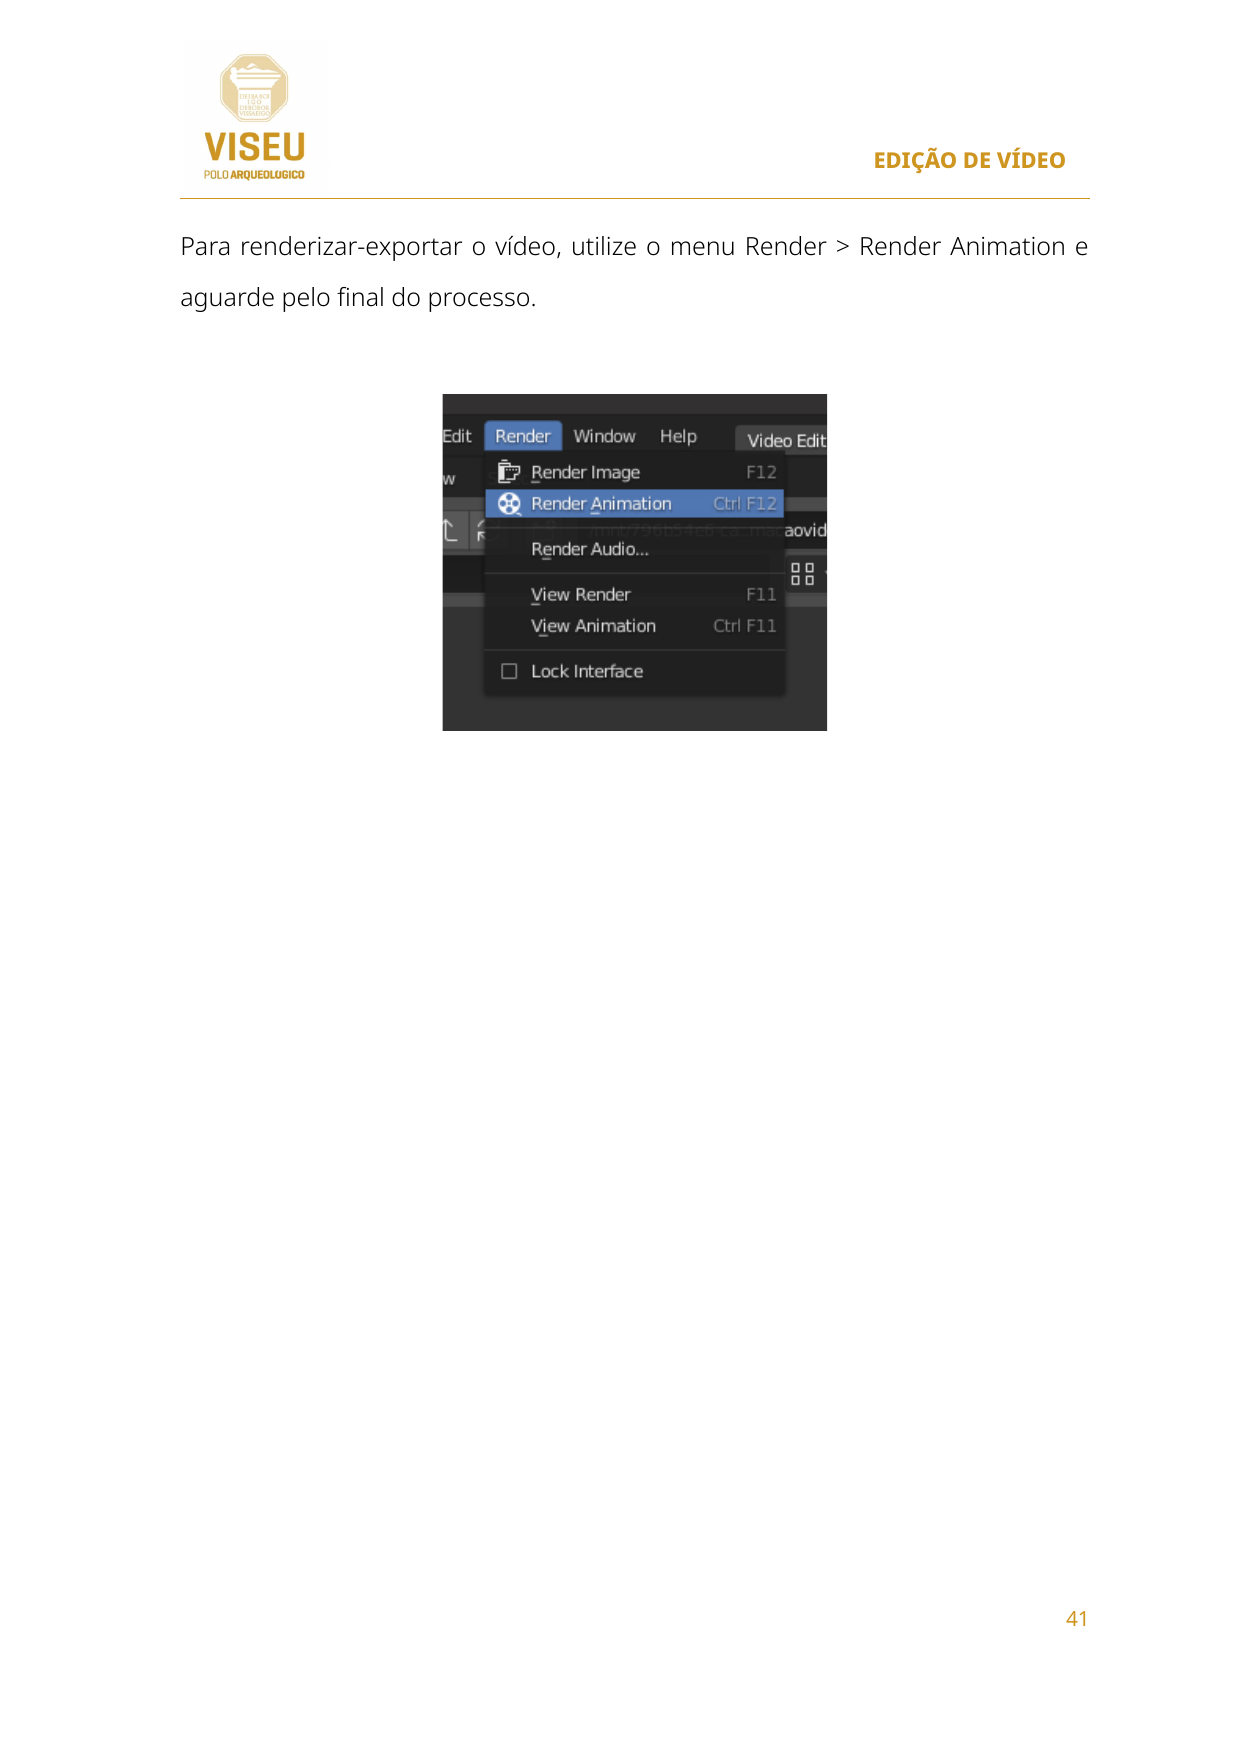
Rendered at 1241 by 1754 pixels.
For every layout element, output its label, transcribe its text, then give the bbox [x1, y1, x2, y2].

text Para renderizar-exportar o vídeo, utilize o menu Render > Render Animation e aguarde pelo final do processo. [180, 228, 1090, 313]
picture [442, 394, 828, 731]
